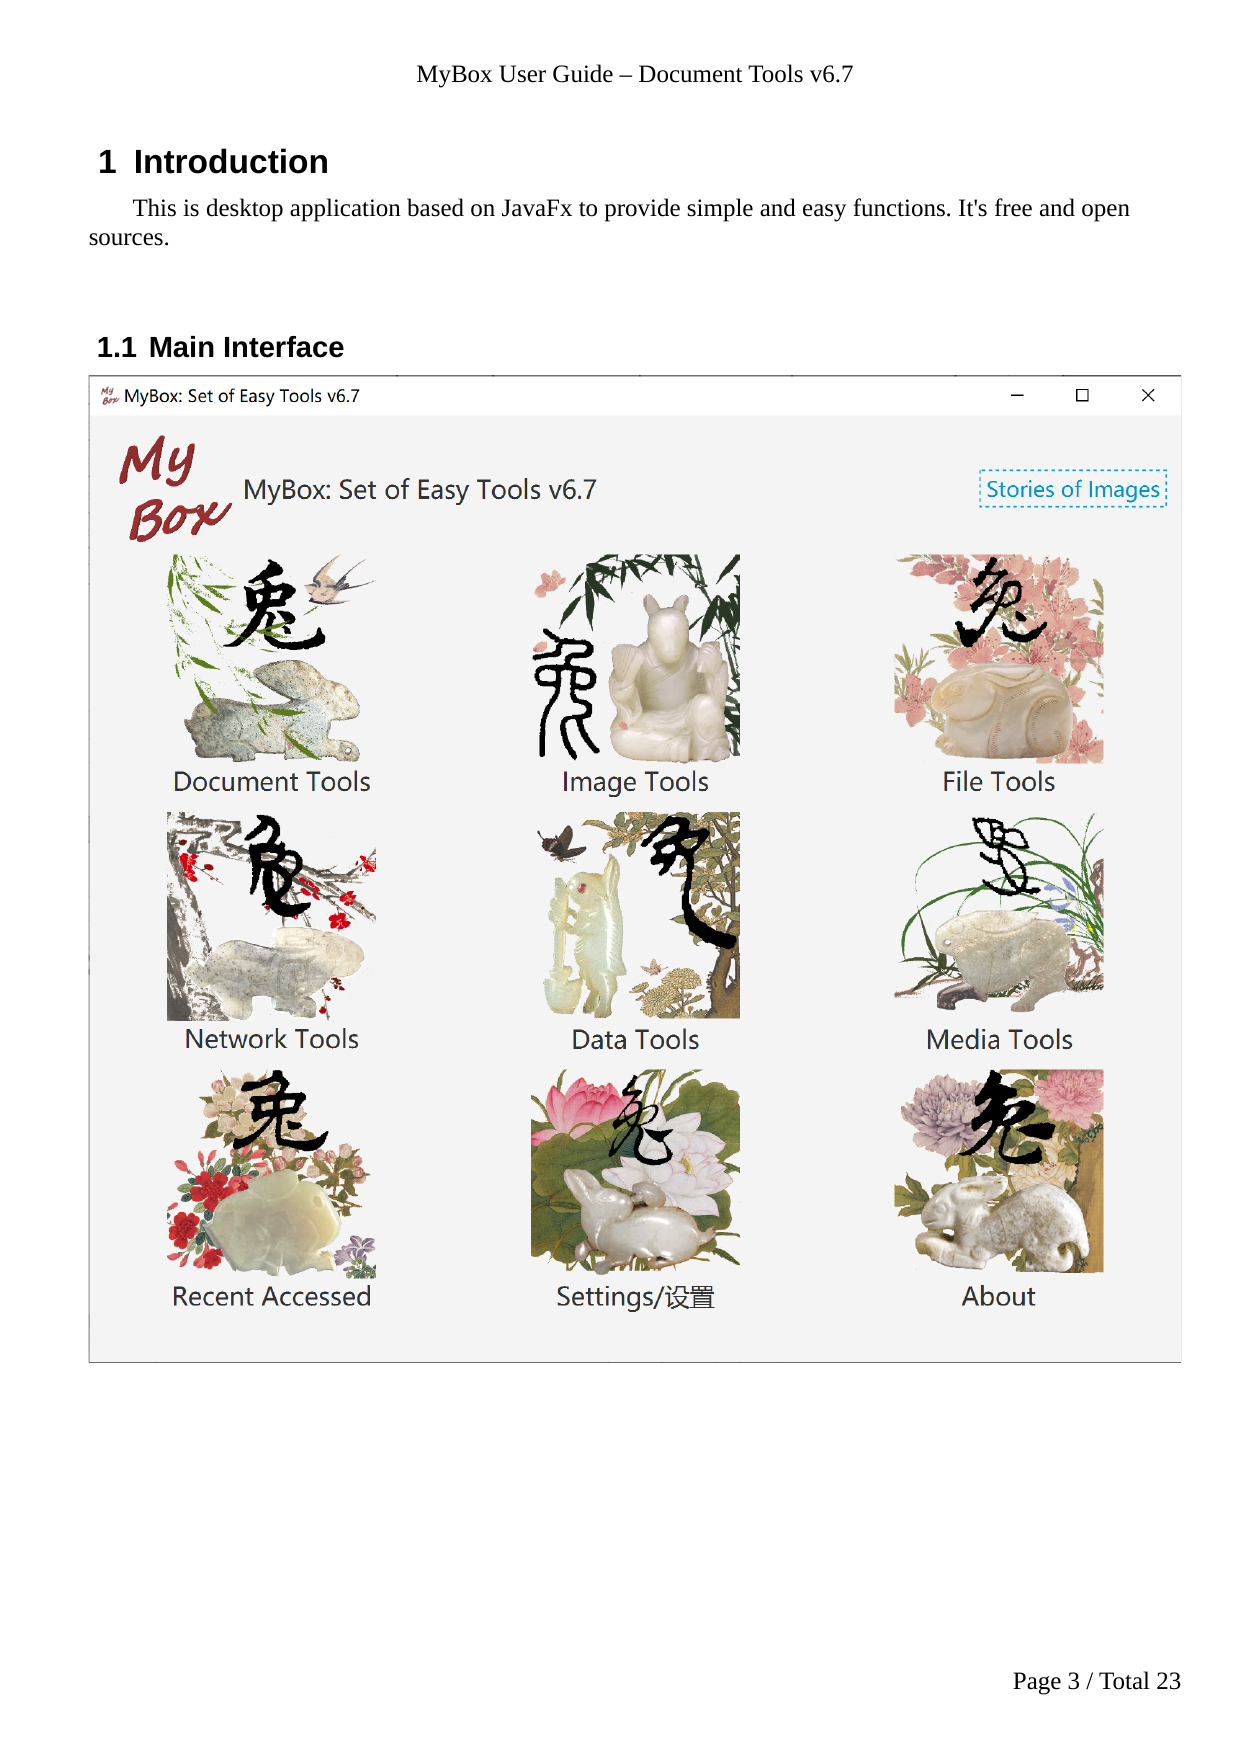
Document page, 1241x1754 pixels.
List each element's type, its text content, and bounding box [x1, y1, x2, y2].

text This is desktop application based on JavaFx to provide simple and easy functions. It's free and open sources. [88, 193, 1181, 251]
picture [88, 375, 1182, 1363]
subtitle Introduction [88, 142, 1181, 181]
subtitle Main Interface [88, 330, 1181, 363]
